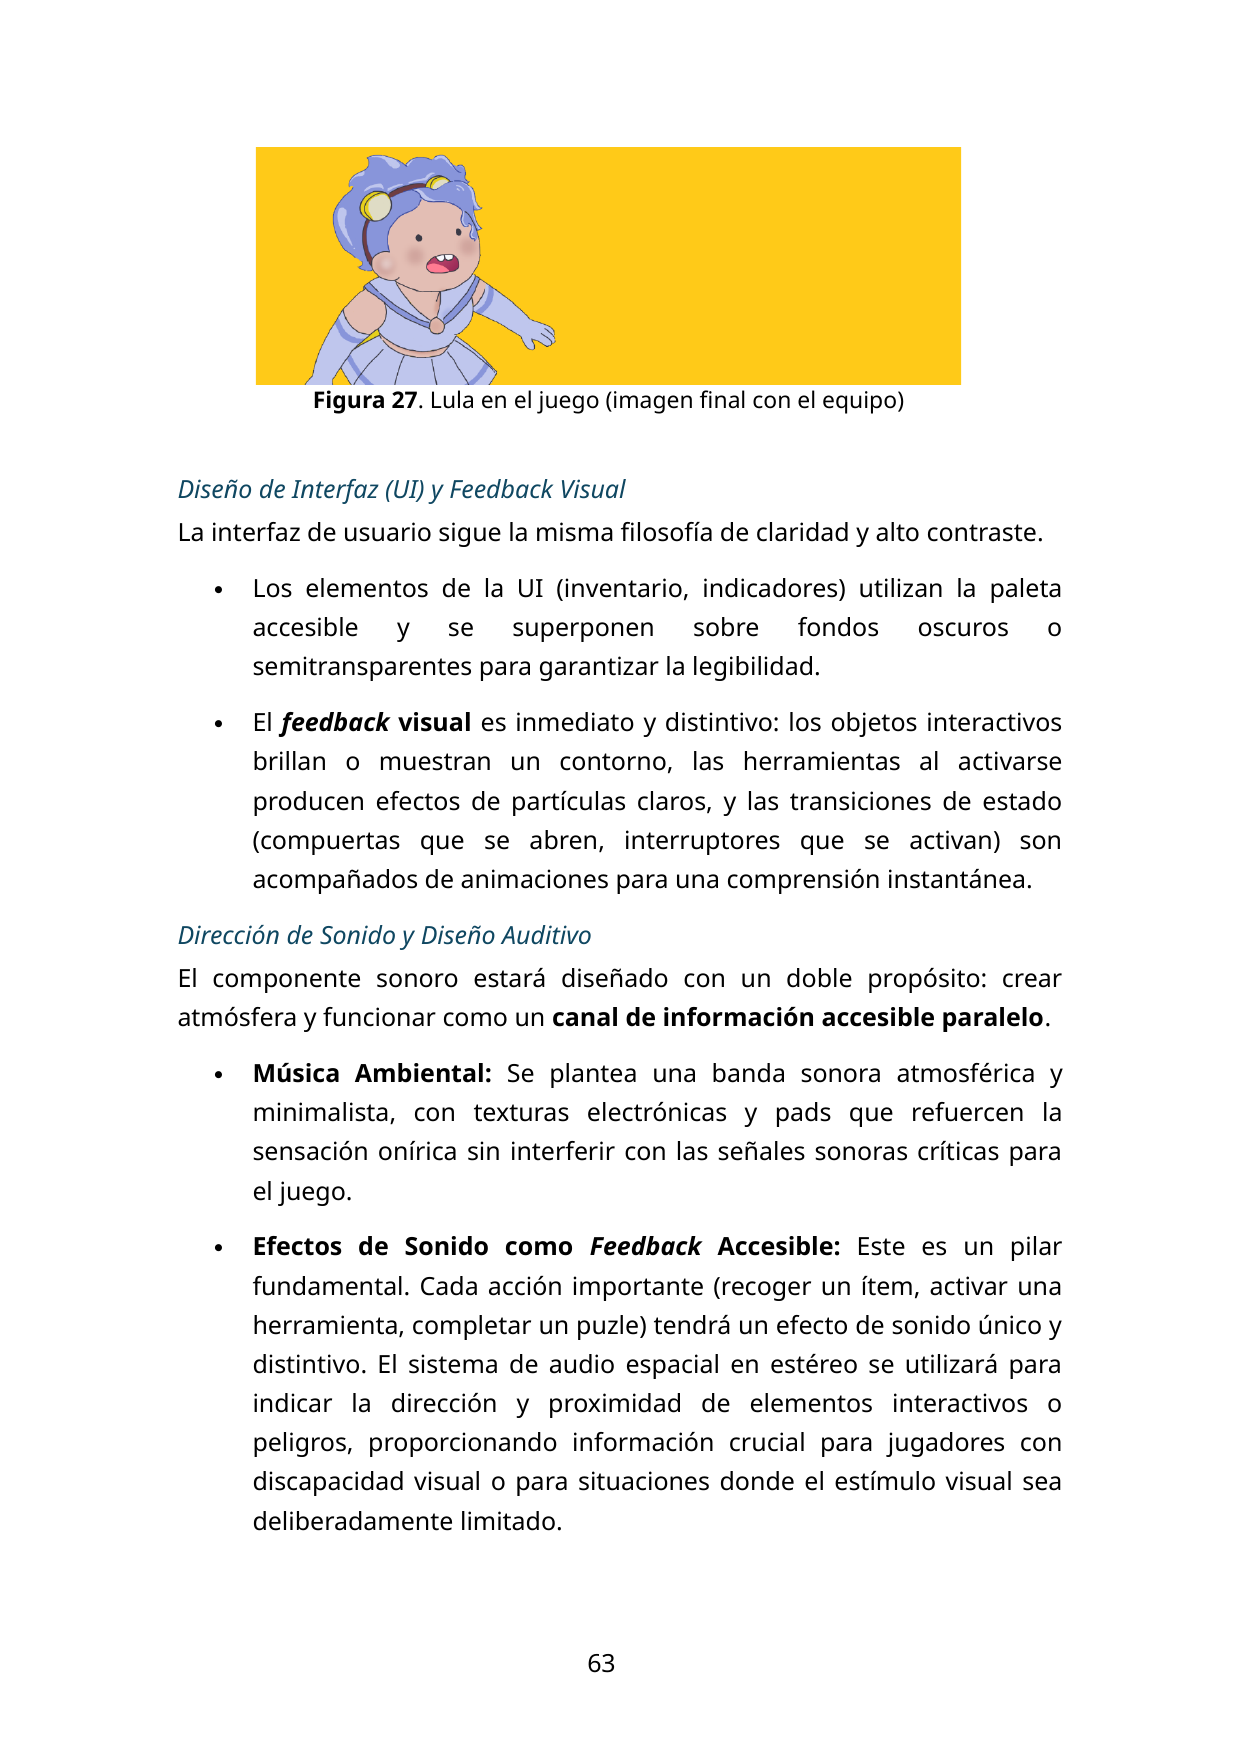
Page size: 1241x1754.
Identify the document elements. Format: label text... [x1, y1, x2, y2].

subtitle Dirección de Sonido y Diseño Auditivo [177, 917, 1063, 951]
table_header [962, 148, 1051, 384]
list El feedback visual es inmediato y distintivo: los objetos interactivos brillan o muestran un contorno, las herramientas al activarse producen efectos de partículas claros, y las transiciones de estado (compuertas que se abren, interruptores que se activan) son acompañados de animaciones para una comprensión instantánea. [215, 705, 1063, 896]
picture [255, 147, 962, 385]
table_header [166, 148, 255, 384]
table_cell Figura 27. Lula en el juego (imagen final con el equipo) [166, 384, 1051, 416]
text La interfaz de usuario sigue la misma filosofía de claridad y alto contraste. [177, 515, 1063, 549]
list Música Ambiental: Se plantea una banda sonora atmosférica y minimalista, con texturas electrónicas y pads que refuercen la sensación onírica sin interferir con las señales sonoras críticas para el juego. [215, 1056, 1063, 1207]
subtitle Diseño de Interfaz (UI) y Feedback Visual [177, 471, 1063, 506]
list Los elementos de la UI (inventario, indicadores) utilizan la paleta accesible y se superponen sobre fondos oscuros o semitransparentes para garantizar la legibilidad. [215, 571, 1063, 683]
text El componente sonoro estará diseñado con un doble propósito: crear atmósfera y funcionar como un canal de información accesible paralelo. [177, 961, 1063, 1034]
list Efectos de Sonido como Feedback Accesible: Este es un pilar fundamental. Cada acción importante (recoger un ítem, activar una herramienta, completar un puzle) tendrá un efecto de sonido único y distintivo. El sistema de audio espacial en estéreo se utilizará para indicar la dirección y proximidad de elementos interactivos o peligros, proporcionando información crucial para jugadores con discapacidad visual o para situaciones donde el estímulo visual sea deliberadamente limitado. [215, 1229, 1063, 1537]
